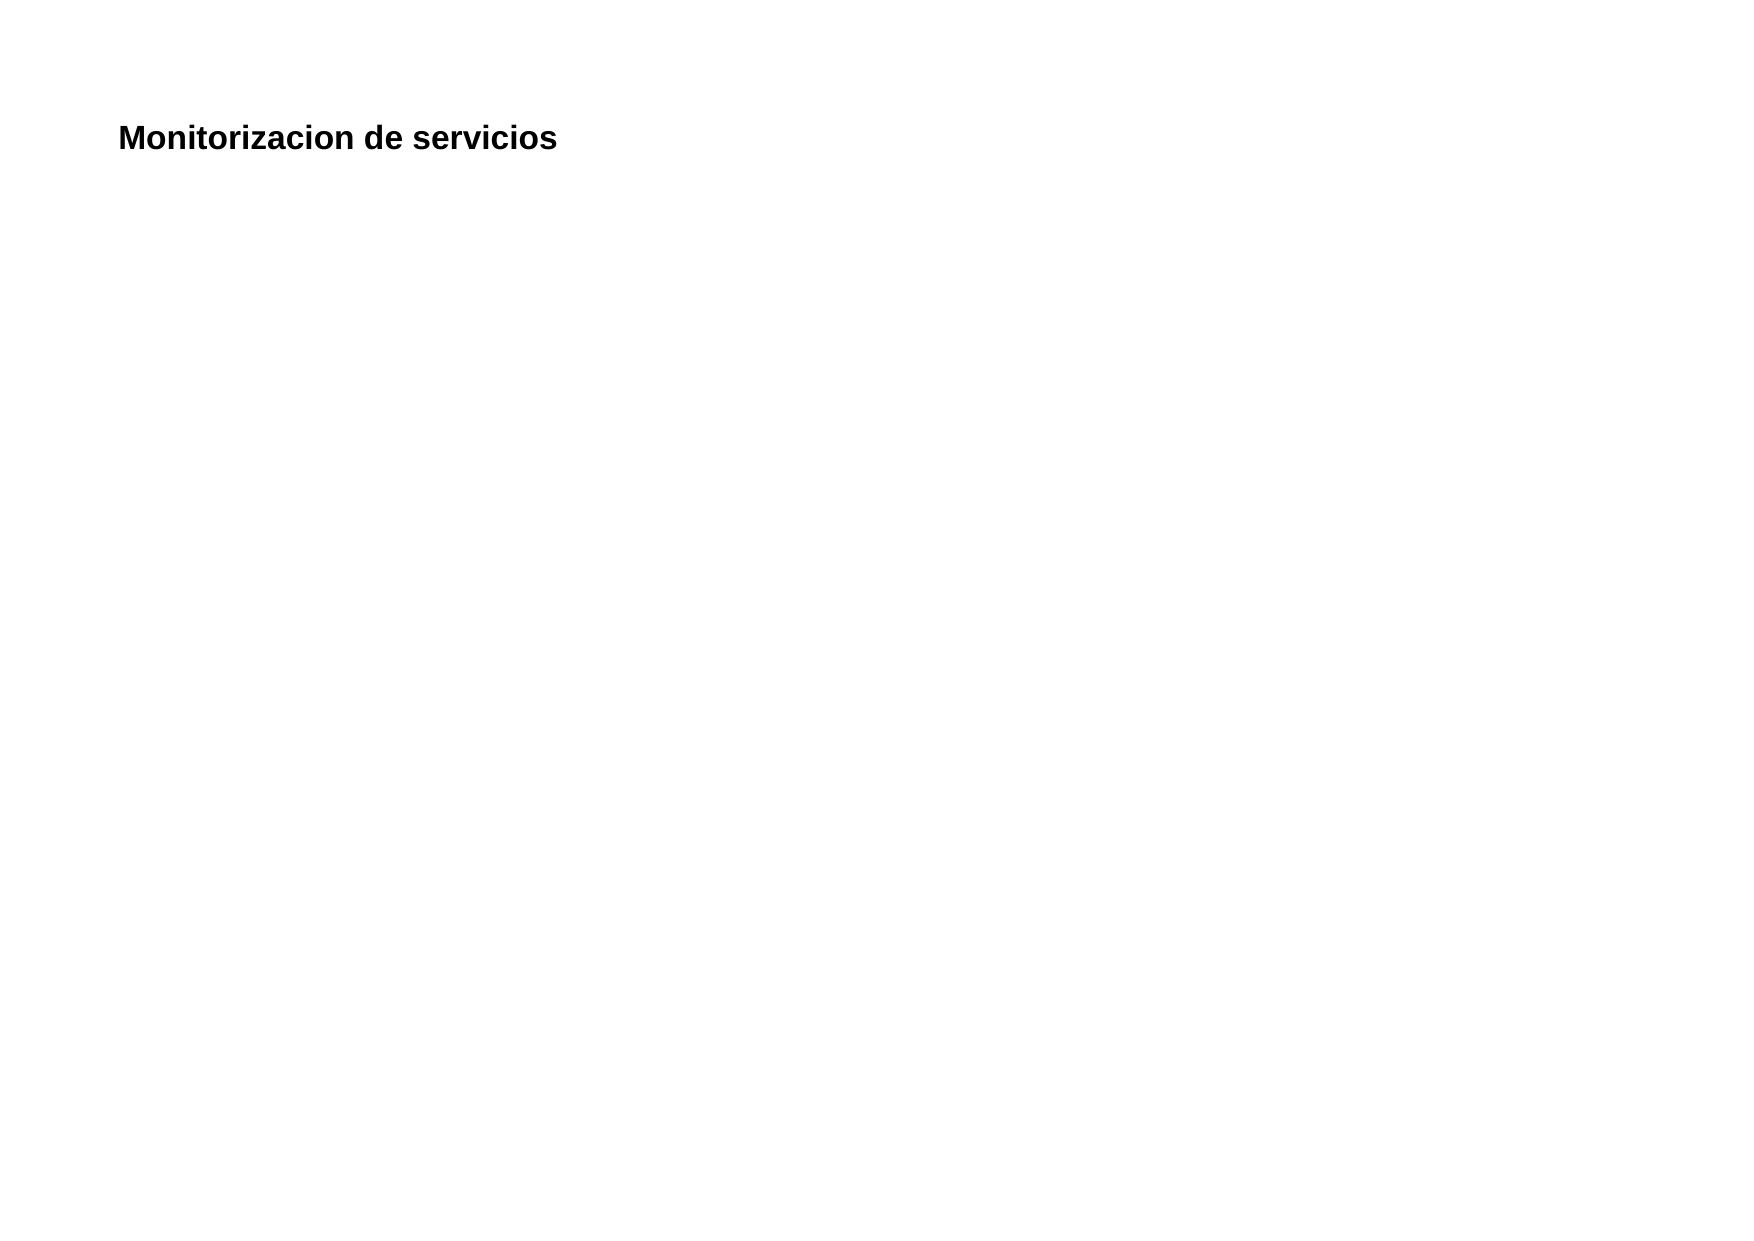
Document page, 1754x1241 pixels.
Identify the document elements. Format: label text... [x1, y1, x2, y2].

subtitle Monitorizacion de servicios [118, 118, 1636, 157]
